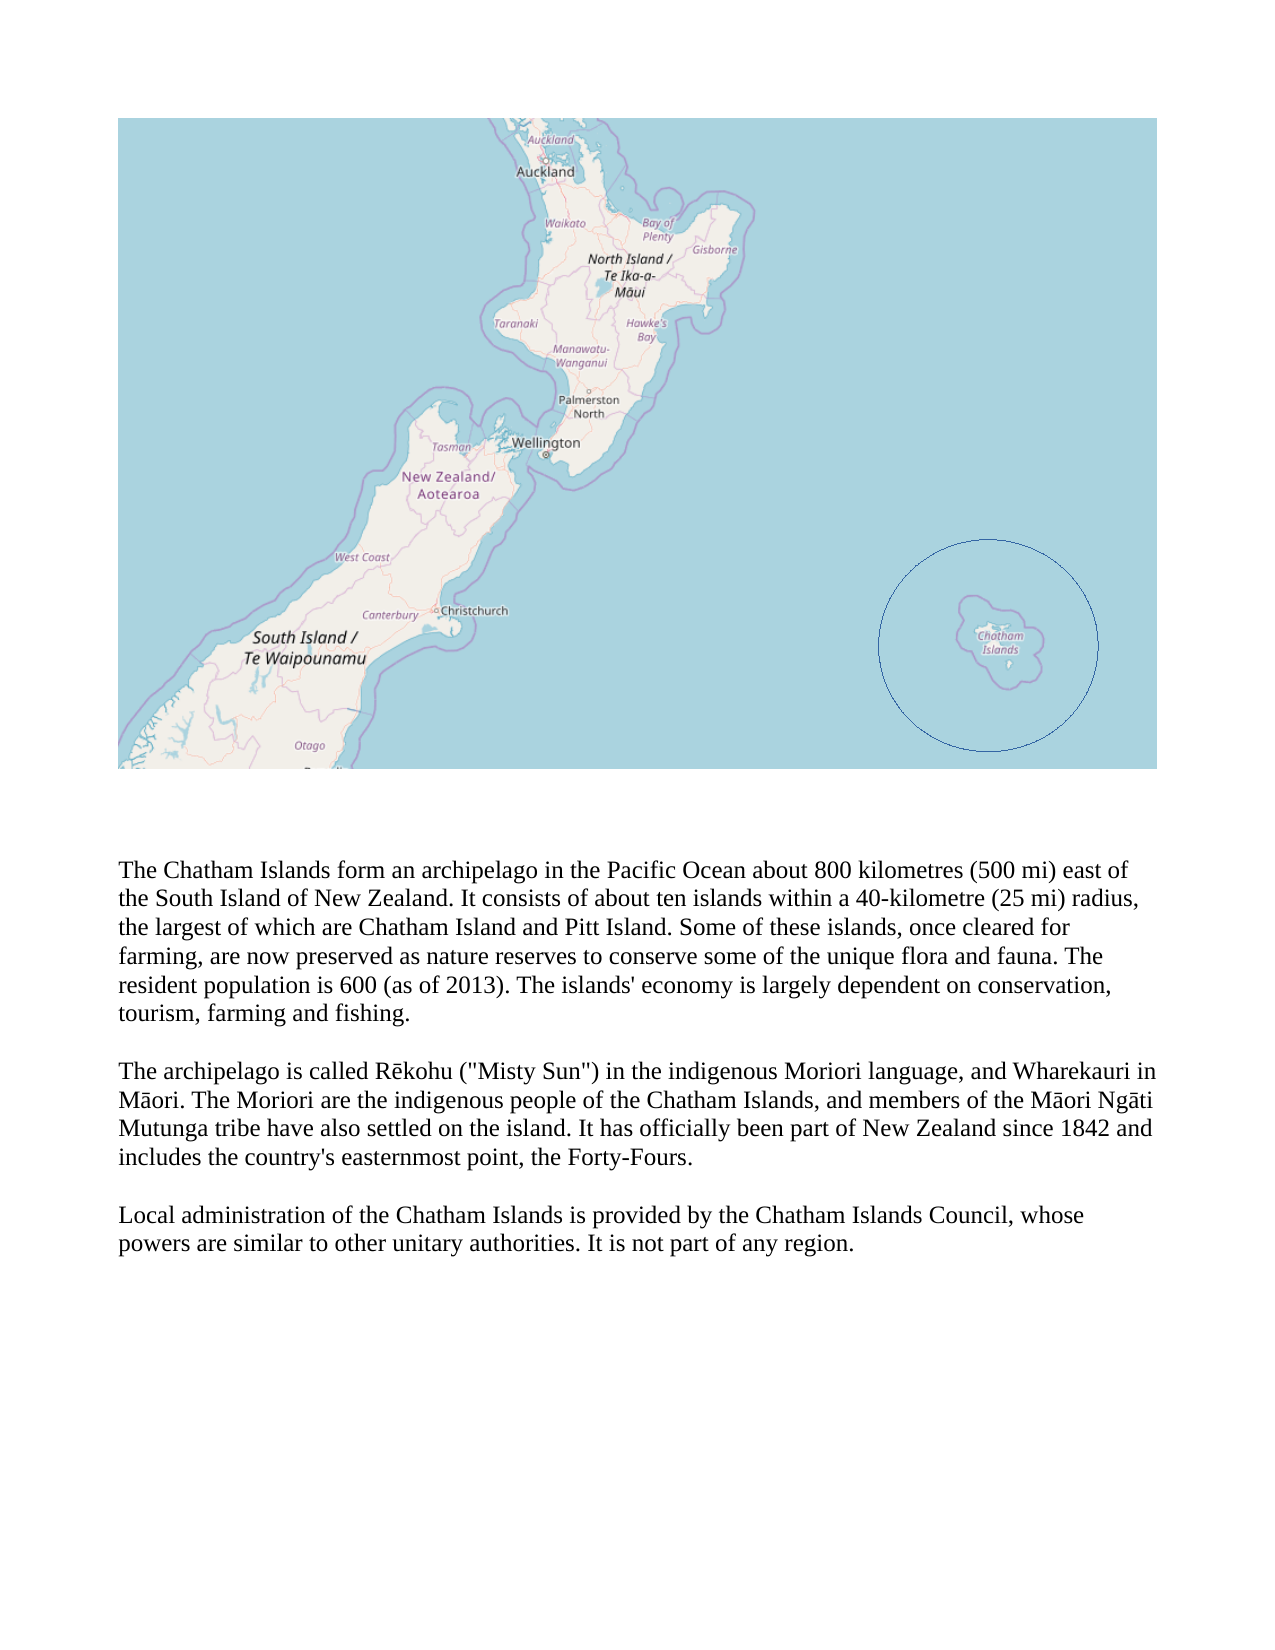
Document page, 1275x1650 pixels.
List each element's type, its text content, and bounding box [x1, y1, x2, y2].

text Local administration of the Chatham Islands is provided by the Chatham Islands Council, whose powers are similar to other unitary authorities. It is not part of any region. [118, 1200, 1157, 1257]
picture [118, 118, 1157, 769]
text The archipelago is called Rēkohu ("Misty Sun") in the indigenous Moriori language, and Wharekauri in Māori. The Moriori are the indigenous people of the Chatham Islands, and members of the Māori Ngāti Mutunga tribe have also settled on the island. It has officially been part of New Zealand since 1842 and includes the country's easternmost point, the Forty-Fours. [118, 1056, 1157, 1171]
text The Chatham Islands form an archipelago in the Pacific Ocean about 800 kilometres (500 mi) east of the South Island of New Zealand. It consists of about ten islands within a 40-kilometre (25 mi) radius, the largest of which are Chatham Island and Pitt Island. Some of these islands, once cleared for farming, are now preserved as nature reserves to conserve some of the unique flora and fauna. The resident population is 600 (as of 2013). The islands' economy is largely dependent on conservation, tourism, farming and fishing. [118, 855, 1157, 1027]
